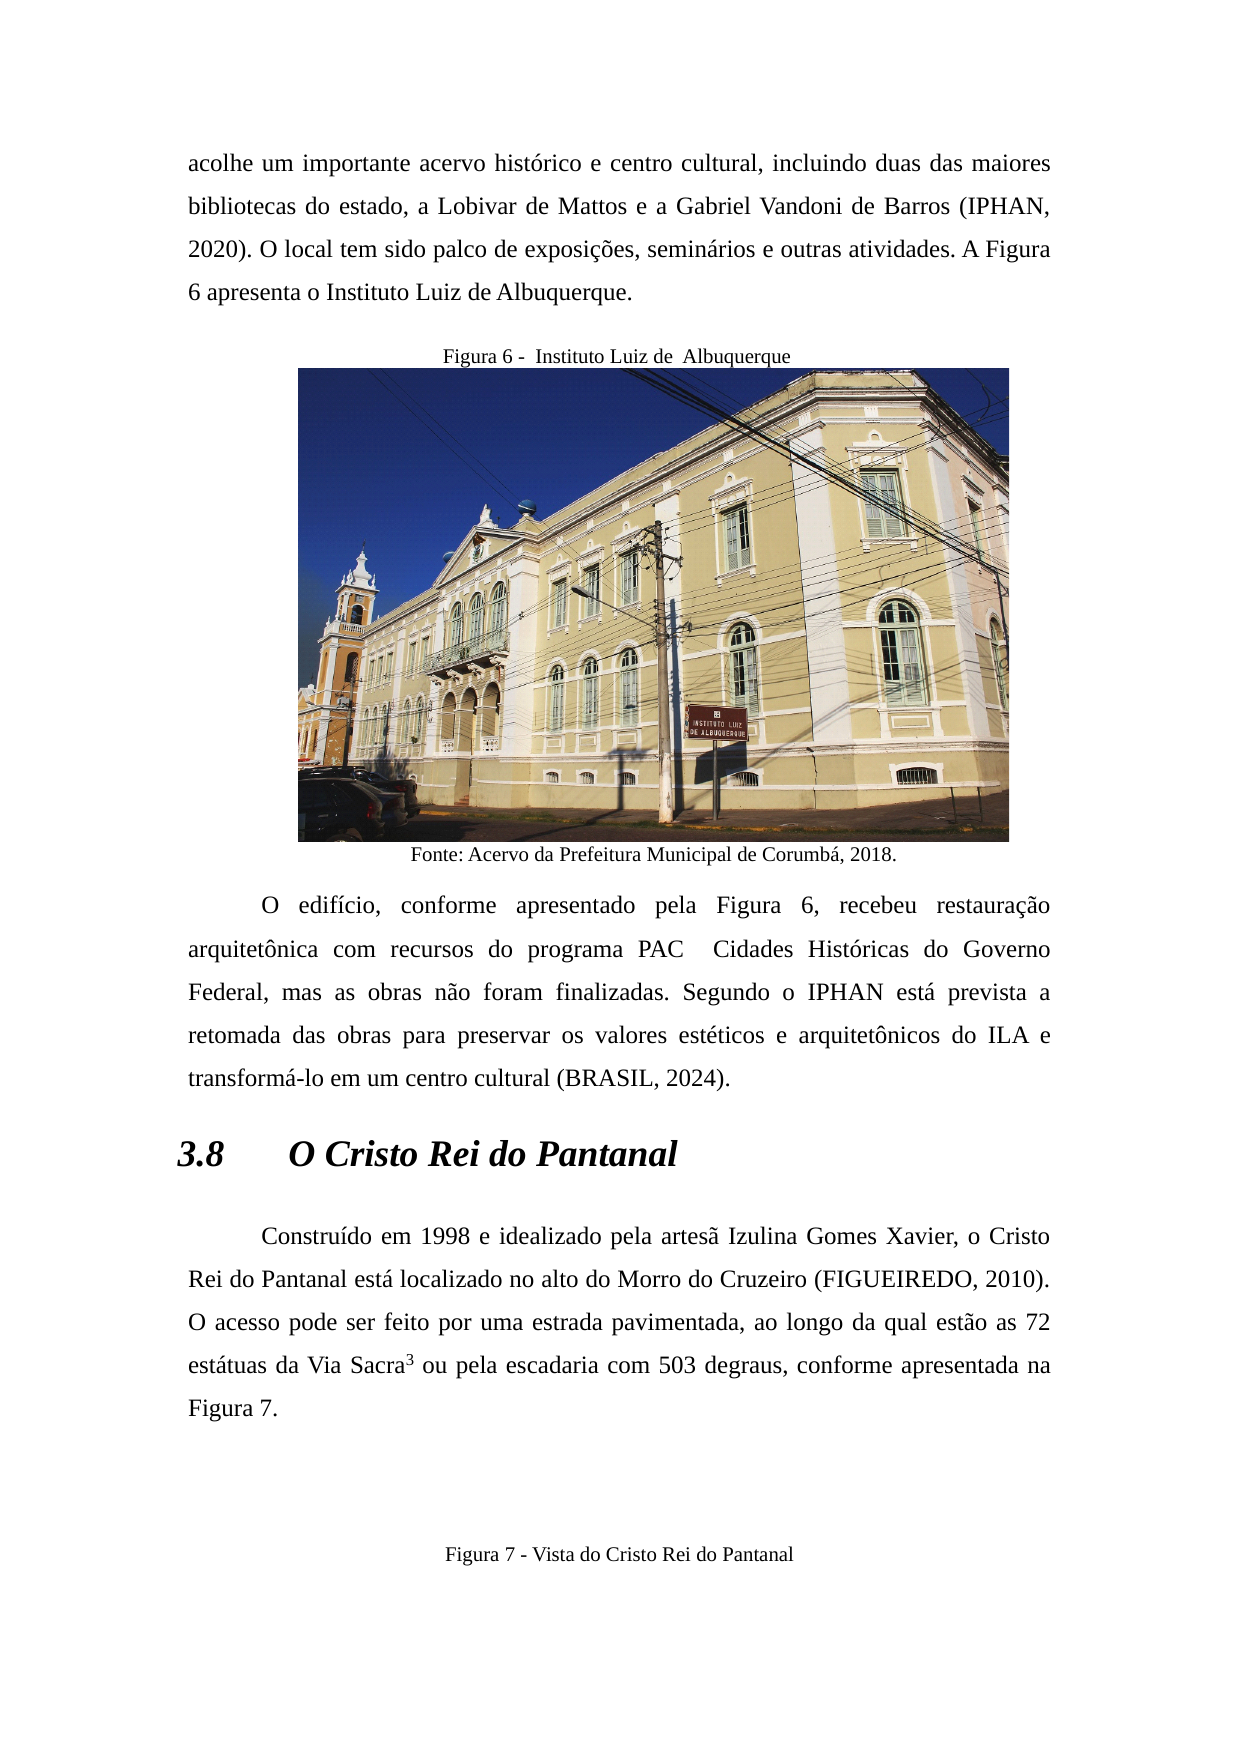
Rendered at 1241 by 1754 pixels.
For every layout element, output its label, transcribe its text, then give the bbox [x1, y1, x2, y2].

text Figura 7 - Vista do Cristo Rei do Pantanal [205, 1542, 1034, 1566]
text Figura 6 - Instituto Luiz de Albuquerque [205, 344, 1034, 368]
text 3.8 O Cristo Rei do Pantanal [177, 1131, 1063, 1174]
text Fonte: Acervo da Prefeitura Municipal de Corumbá, 2018. [244, 842, 1063, 866]
text acolhe um importante acervo histórico e centro cultural, incluindo duas das maiores bibliotecas do estado, a Lobivar de Mattos e a Gabriel Vandoni de Barros (IPHAN, 2020). O local tem sido palco de exposições, seminários e outras atividades. A Figura 6 apresenta o Instituto Luiz de Albuquerque. [188, 148, 1051, 306]
text O edifício, conforme apresentado pela Figura 6, recebeu restauração arquitetônica com recursos do programa PAC Cidades Históricas do Governo Federal, mas as obras não foram finalizadas. Segundo o IPHAN está prevista a retomada das obras para preservar os valores estéticos e arquitetônicos do ILA e transformá-lo em um centro cultural (BRASIL, 2024). [188, 891, 1051, 1092]
text Construído em 1998 e idealizado pela artesã Izulina Gomes Xavier, o Cristo Rei do Pantanal está localizado no alto do Morro do Cruzeiro (FIGUEIREDO, 2010). O acesso pode ser feito por uma estrada pavimentada, ao longo da qual estão as 72 estátuas da Via Sacra3 ou pela escadaria com 503 degraus, conforme apresentada na Figura 7. [188, 1221, 1051, 1422]
